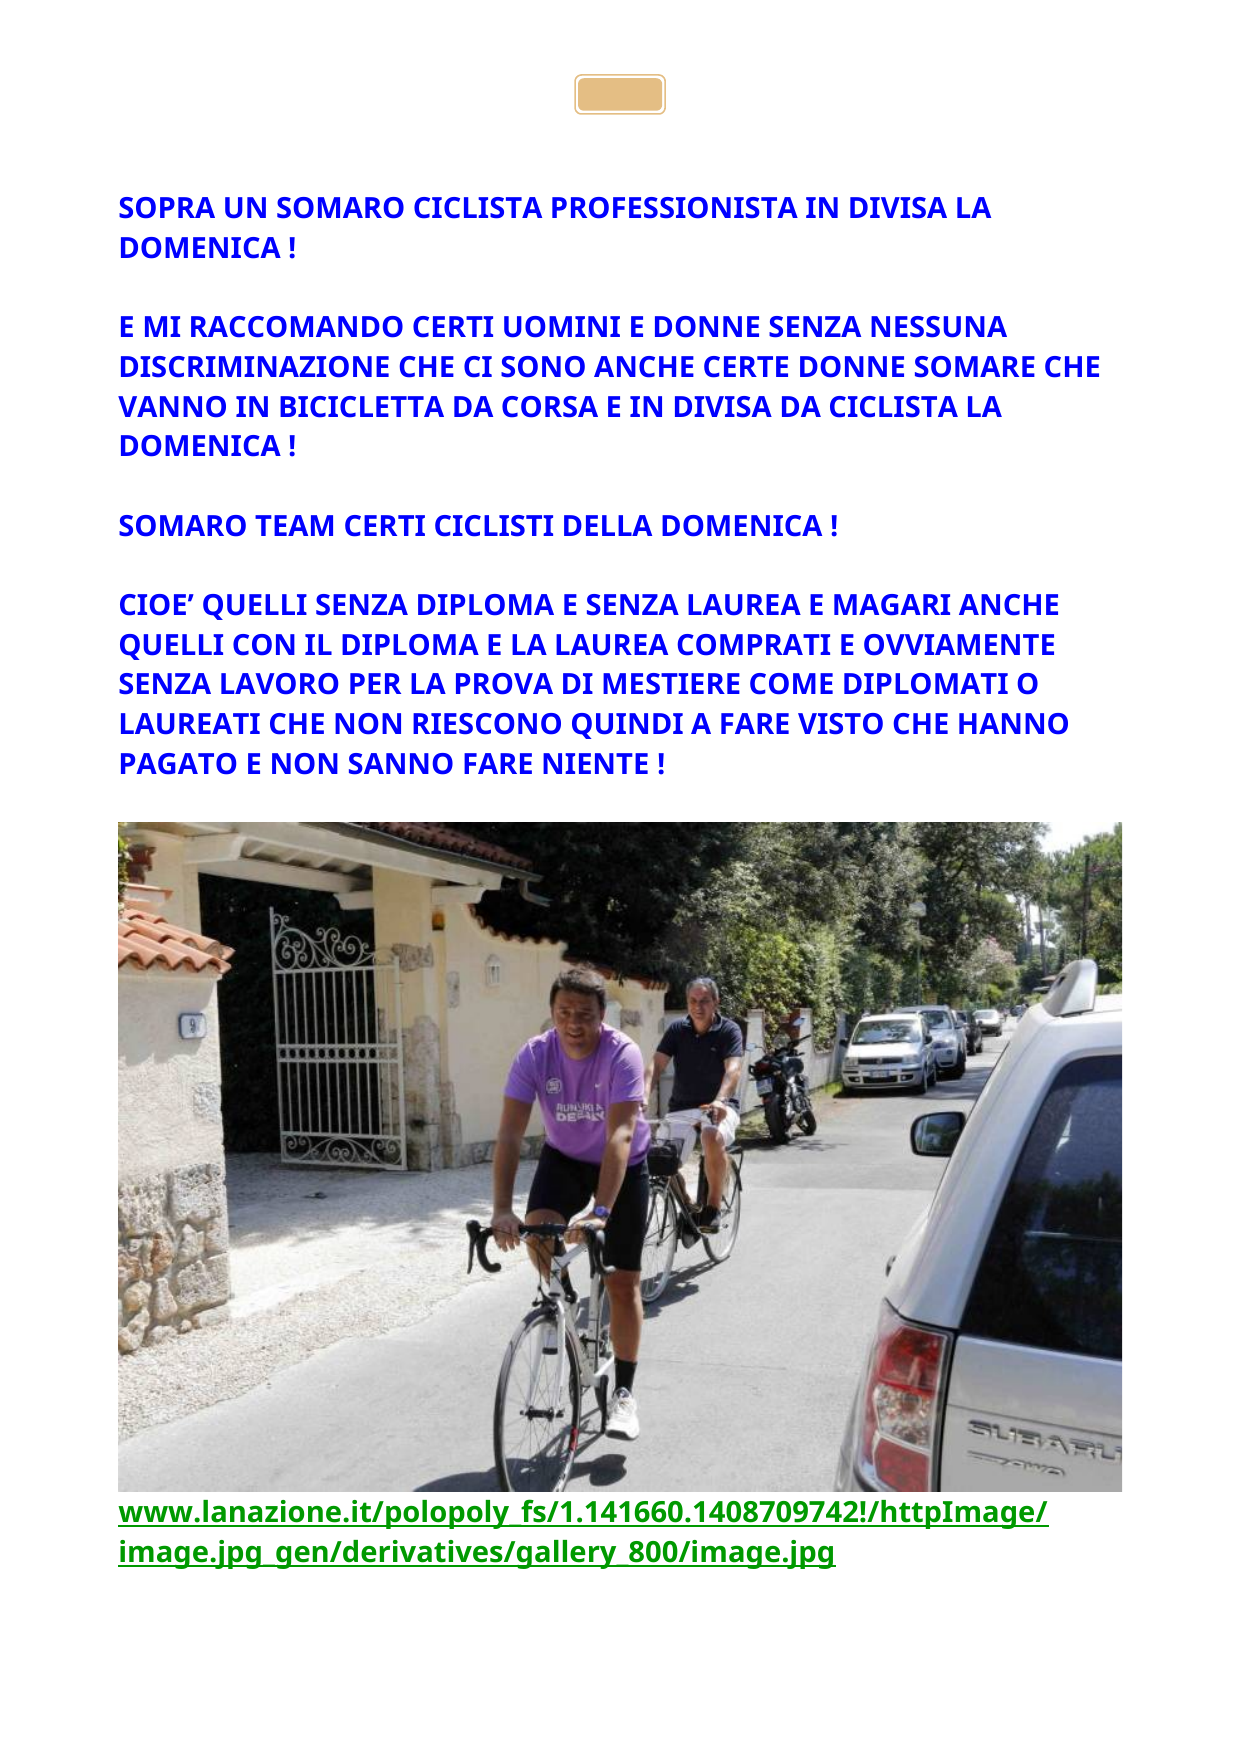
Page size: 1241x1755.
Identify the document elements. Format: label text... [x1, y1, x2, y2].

text CIOE’ QUELLI SENZA DIPLOMA E SENZA LAUREA E MAGARI ANCHE QUELLI CON IL DIPLOMA E LA LAUREA COMPRATI E OVVIAMENTE SENZA LAVORO PER LA PROVA DI MESTIERE COME DIPLOMATI O LAUREATI CHE NON RIESCONO QUINDI A FARE VISTO CHE HANNO PAGATO E NON SANNO FARE NIENTE ! [118, 584, 1122, 783]
text E MI RACCOMANDO CERTI UOMINI E DONNE SENZA NESSUNA DISCRIMINAZIONE CHE CI SONO ANCHE CERTE DONNE SOMARE CHE VANNO IN BICICLETTA DA CORSA E IN DIVISA DA CICLISTA LA DOMENICA ! [118, 306, 1122, 465]
text www.lanazione.it/polopoly_fs/1.141660.1408709742!/httpImage/image.jpg_gen/derivatives/gallery_800/image.jpg [118, 1492, 1122, 1571]
text SOPRA UN SOMARO CICLISTA PROFESSIONISTA IN DIVISA LA DOMENICA ! [118, 187, 1122, 267]
text SOMARO TEAM CERTI CICLISTI DELLA DOMENICA ! [118, 505, 1122, 544]
